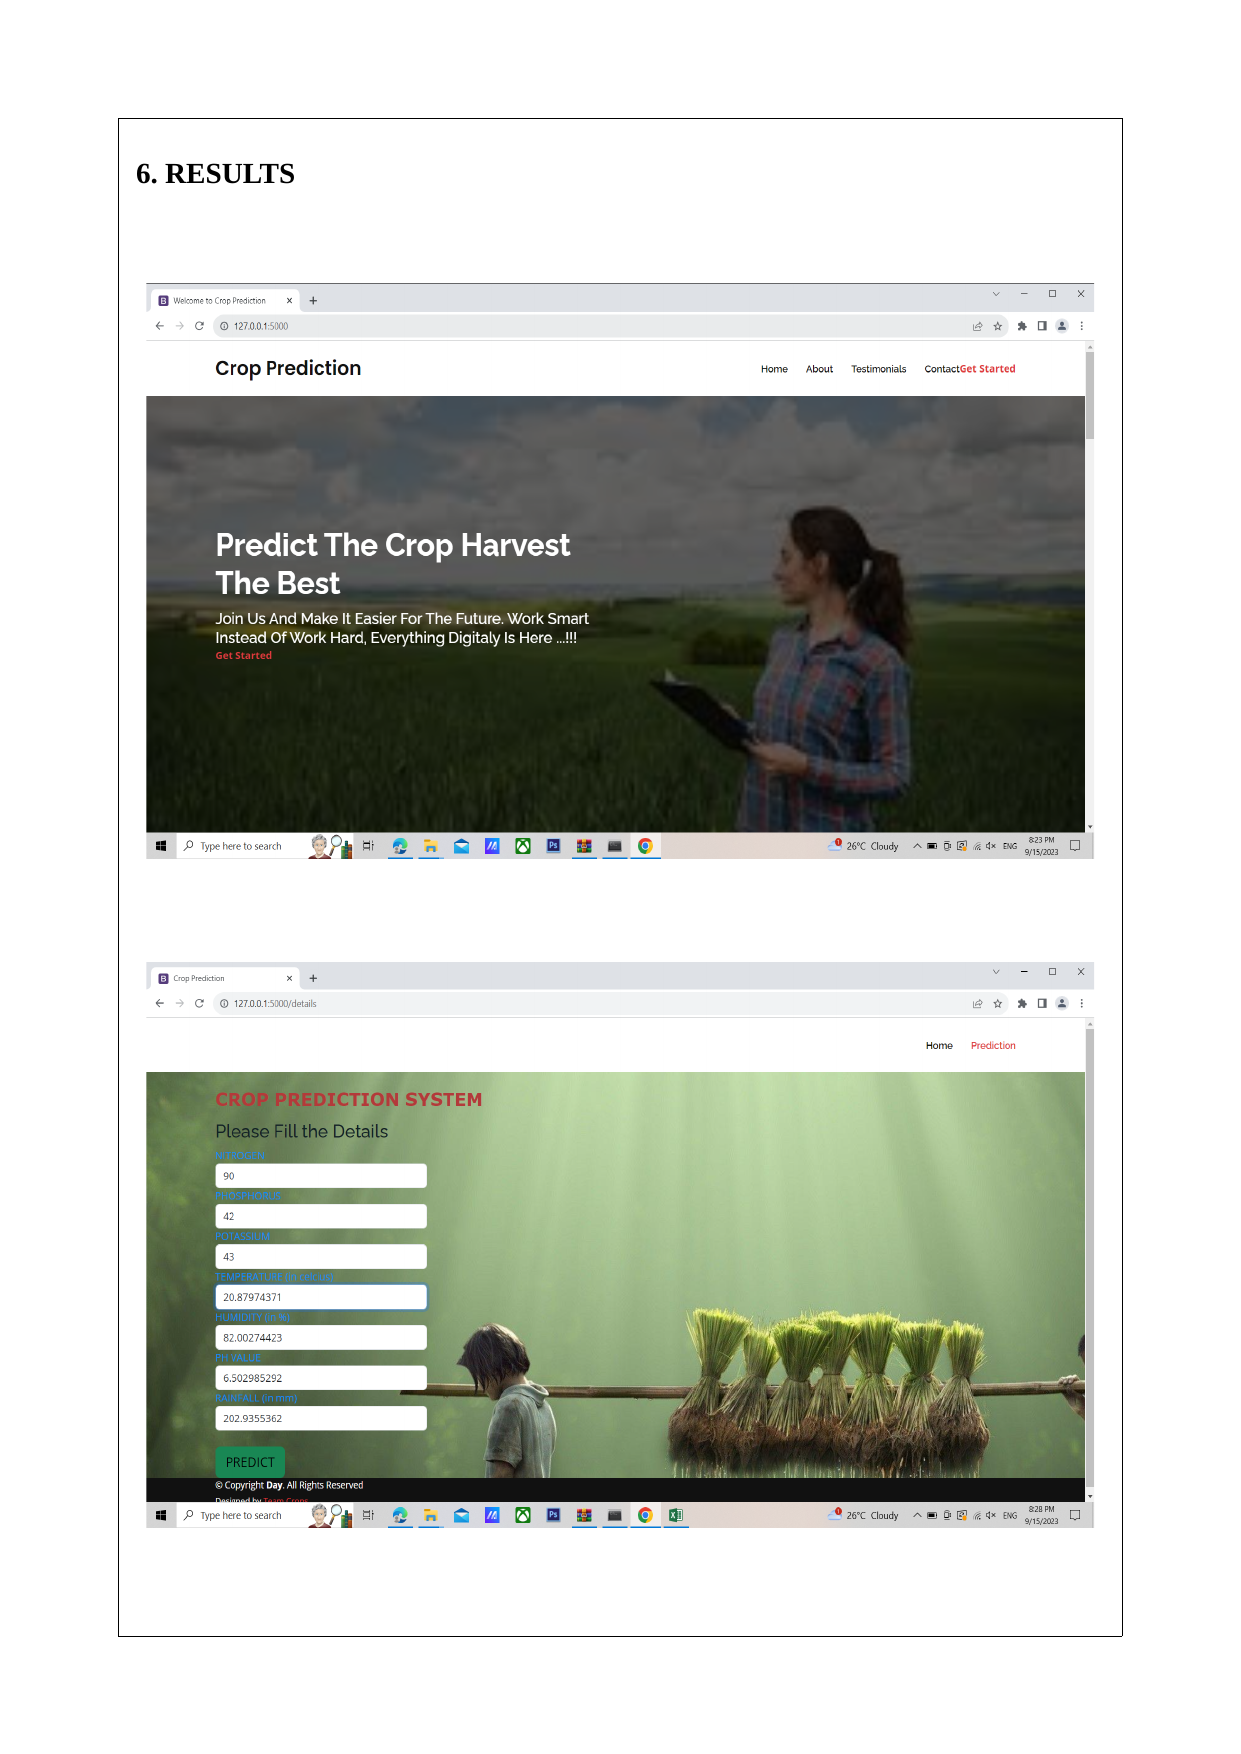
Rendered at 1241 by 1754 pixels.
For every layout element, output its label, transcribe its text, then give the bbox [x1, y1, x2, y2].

picture [146, 283, 1095, 859]
picture [146, 962, 1095, 1528]
text 6. RESULTS [121, 156, 1069, 189]
